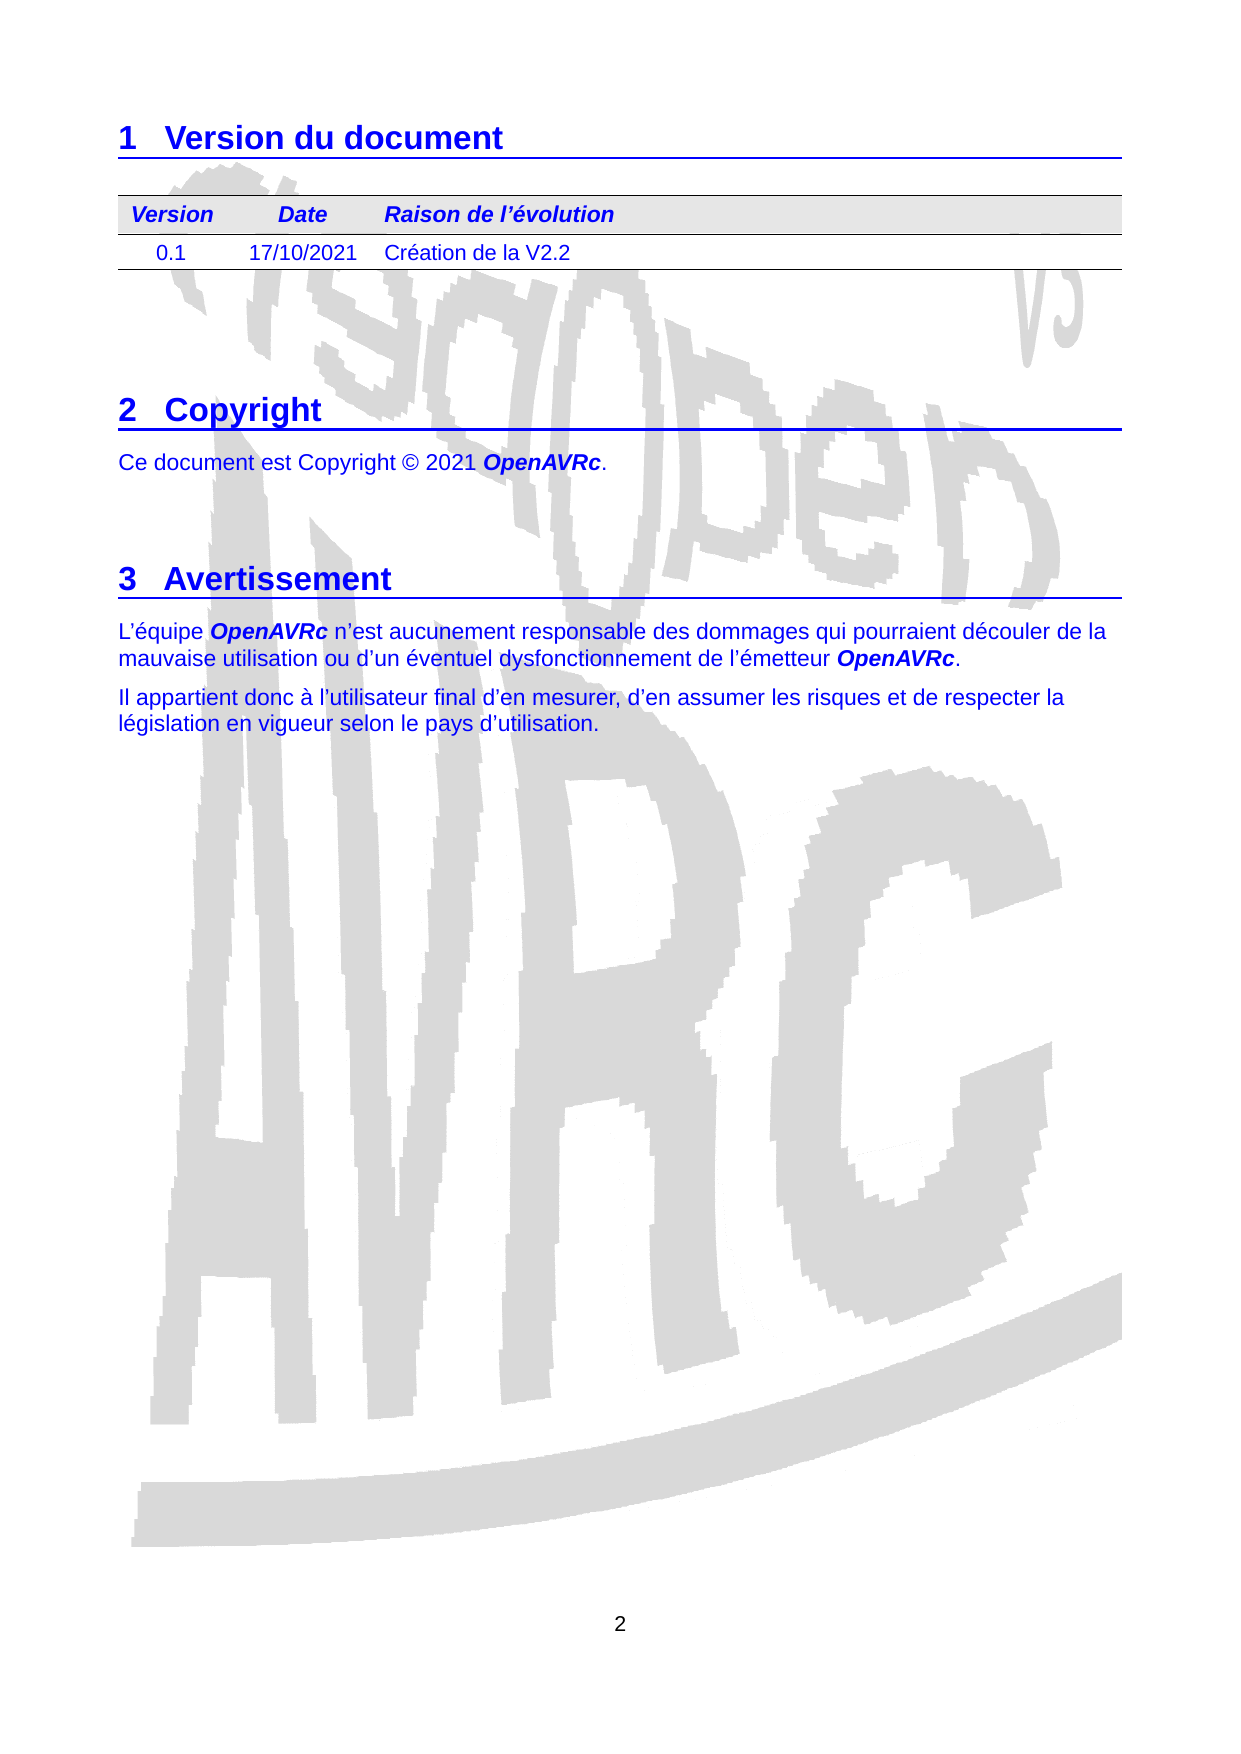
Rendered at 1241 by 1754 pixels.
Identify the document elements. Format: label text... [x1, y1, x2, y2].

text Il appartient donc à l’utilisateur final d’en mesurer, d’en assumer les risques et de respecter la législation en vigueur selon le pays d’utilisation. [118, 683, 1122, 736]
table_cell 17/10/2021 [236, 235, 372, 269]
table_header Raison de l’évolution [372, 196, 1122, 233]
table_header Date [236, 196, 372, 233]
subtitle 2 Copyright [118, 390, 1122, 428]
table_header Version [118, 196, 236, 233]
table_cell Création de la V2.2 [372, 235, 1122, 269]
text Ce document est Copyright © 2021 OpenAVRc. [118, 449, 1122, 476]
subtitle 1 Version du document [118, 118, 1122, 157]
table_cell 0.1 [118, 235, 236, 269]
text L’équipe OpenAVRc n’est aucunement responsable des dommages qui pourraient découler de la mauvaise utilisation ou d’un éventuel dysfonctionnement de l’émetteur OpenAVRc. [118, 618, 1122, 671]
subtitle 3 Avertissement [118, 559, 1122, 597]
